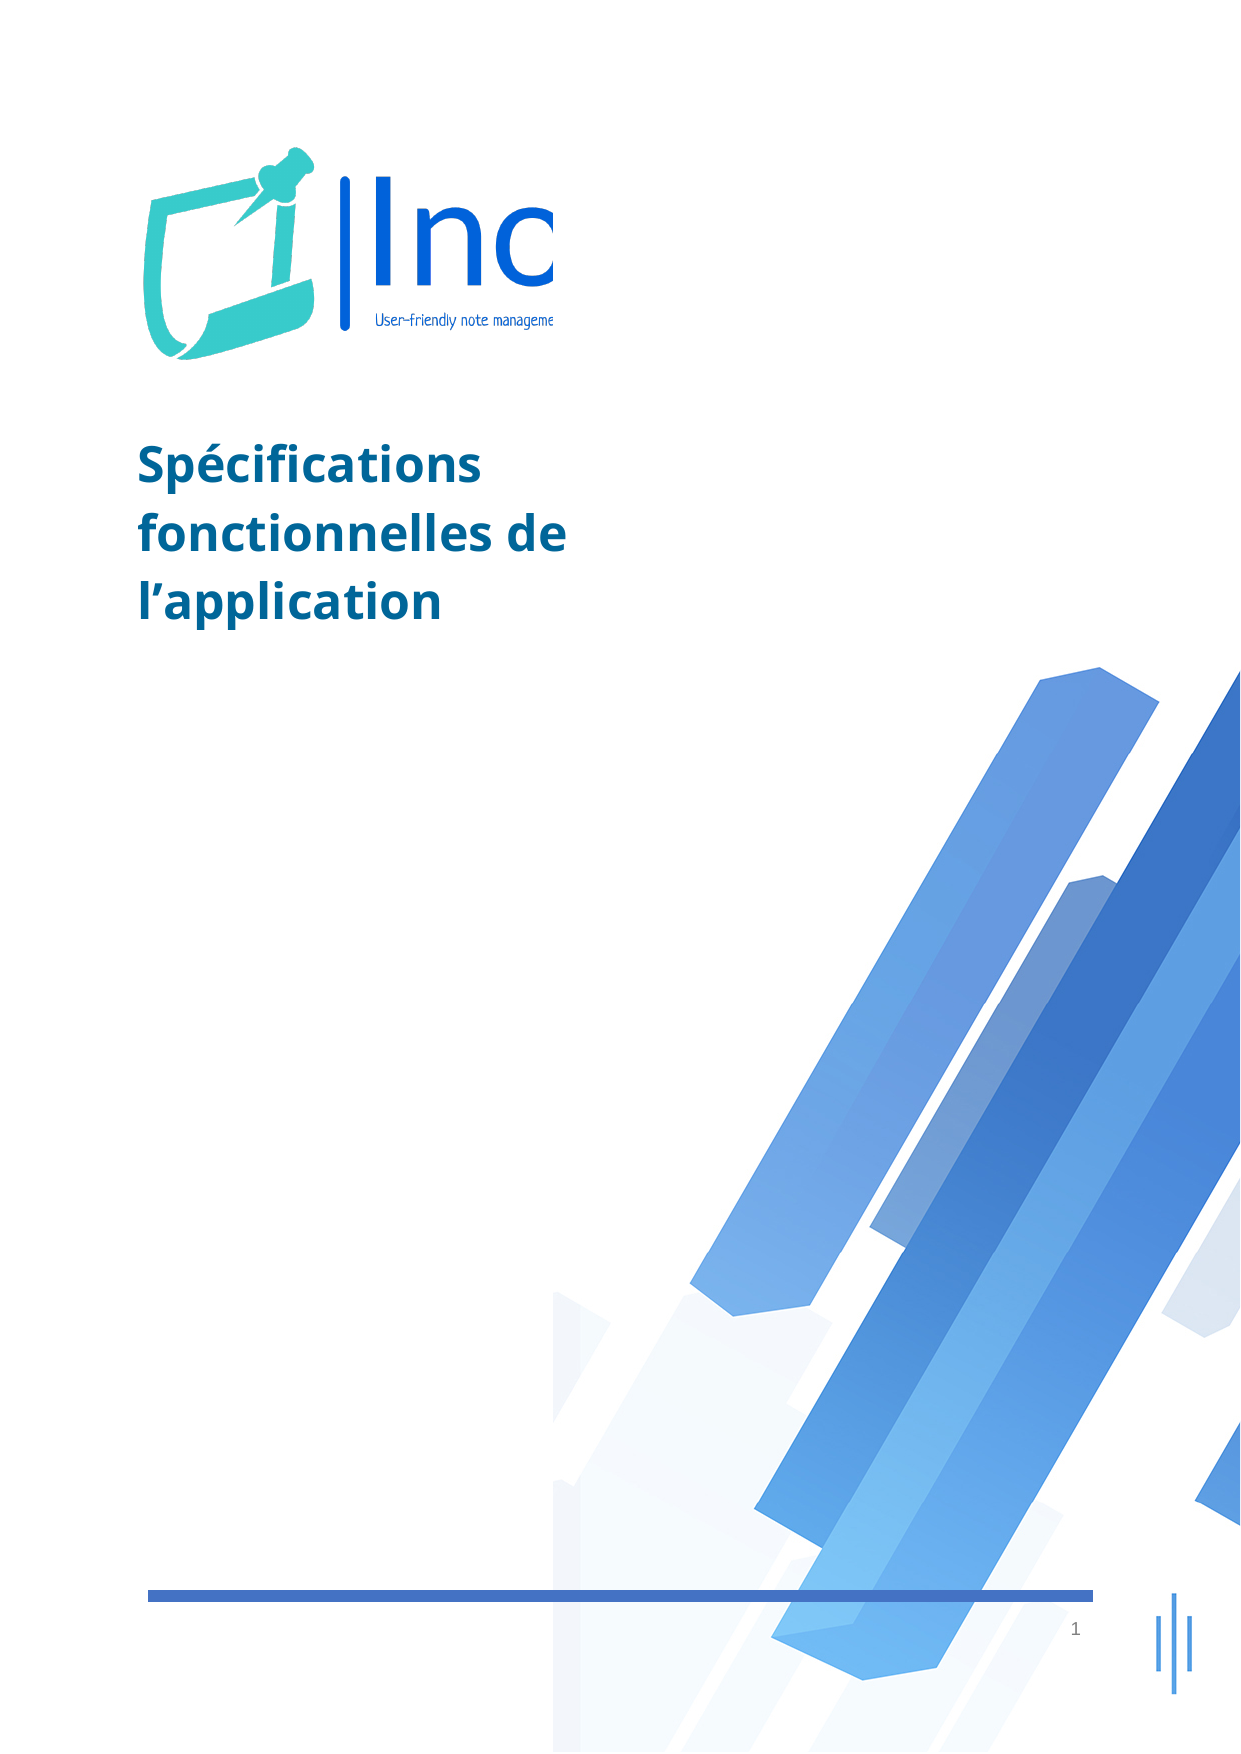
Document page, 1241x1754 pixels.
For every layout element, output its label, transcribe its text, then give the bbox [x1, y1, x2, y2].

picture [143, 5, 1241, 1752]
text Spécifications fonctionnelles de l’application [137, 429, 635, 630]
